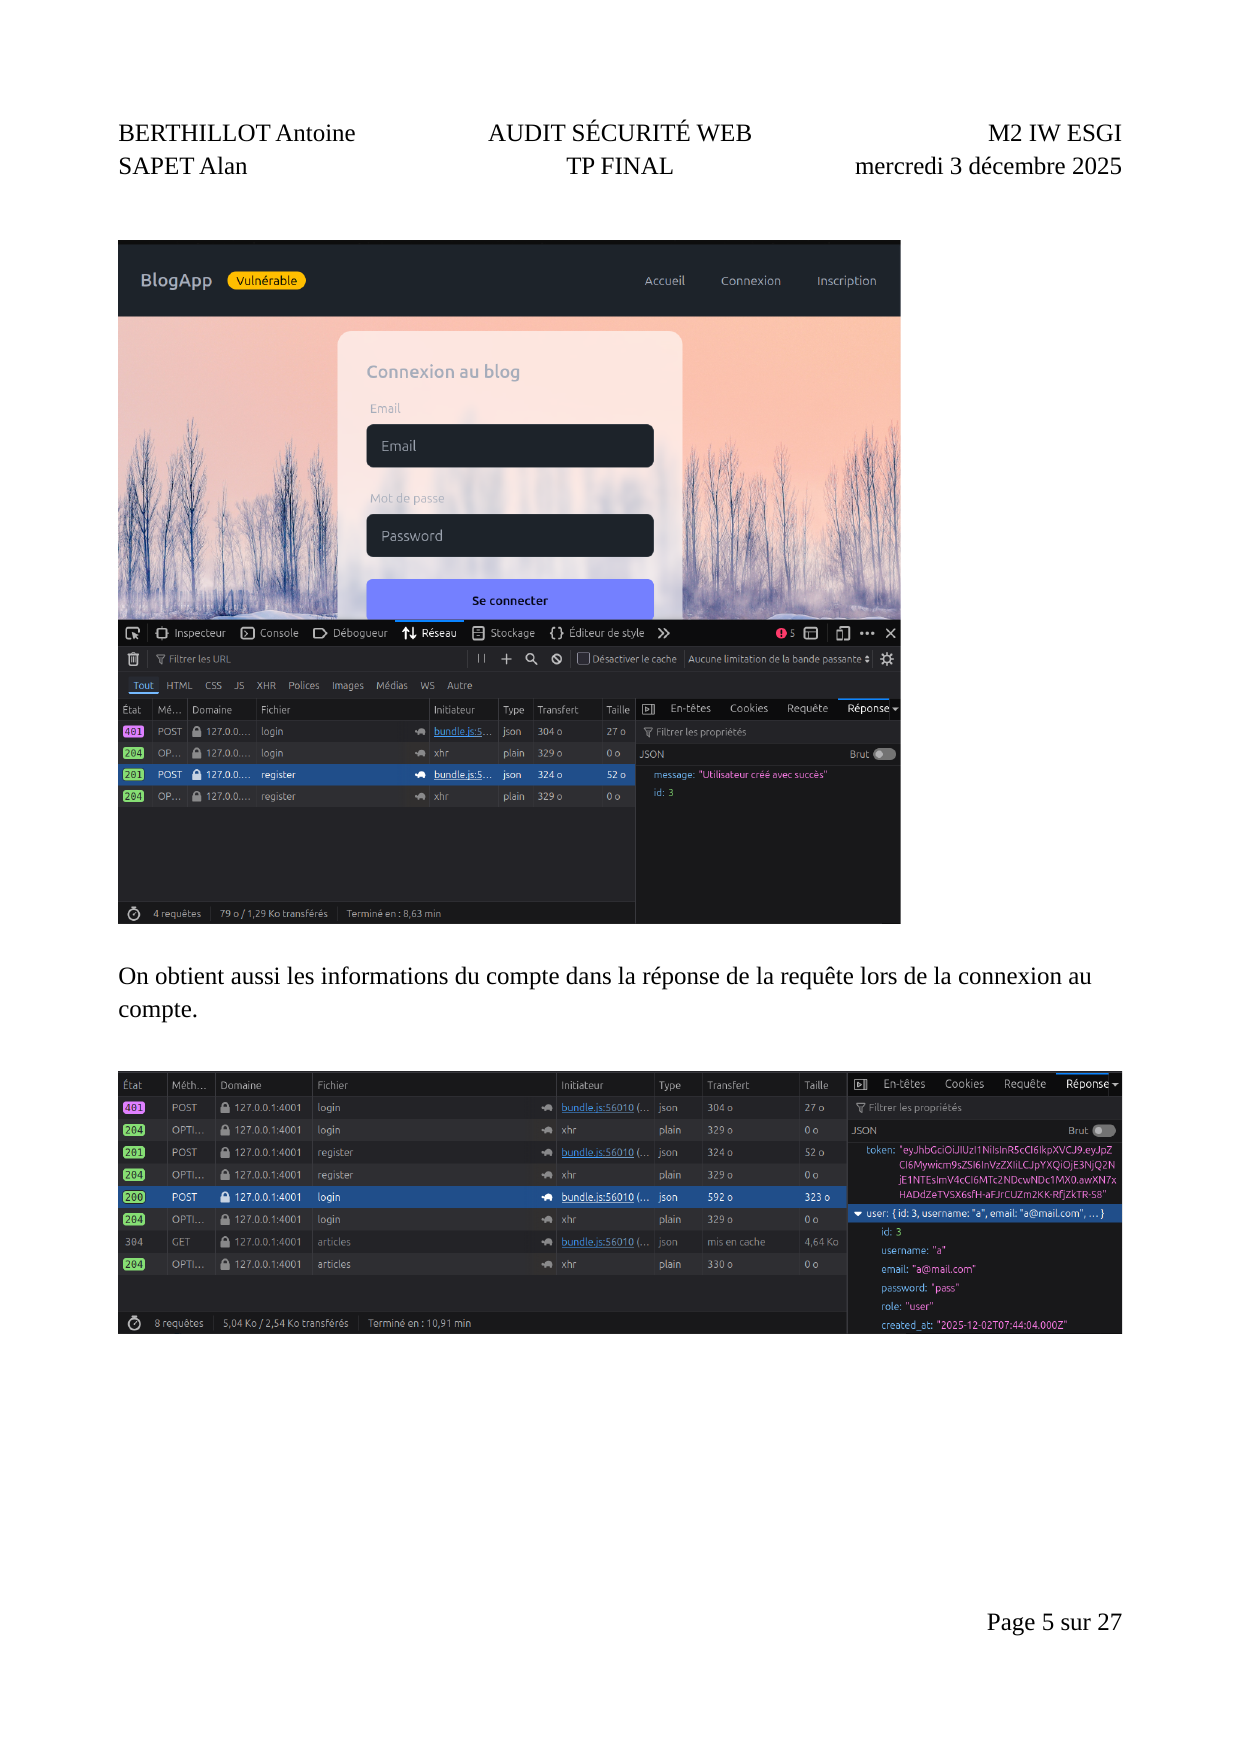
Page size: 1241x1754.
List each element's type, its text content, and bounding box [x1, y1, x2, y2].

picture [118, 240, 901, 924]
text On obtient aussi les informations du compte dans la réponse de la requête lors de la connexion au compte. [118, 961, 1122, 1023]
picture [118, 1071, 1123, 1334]
